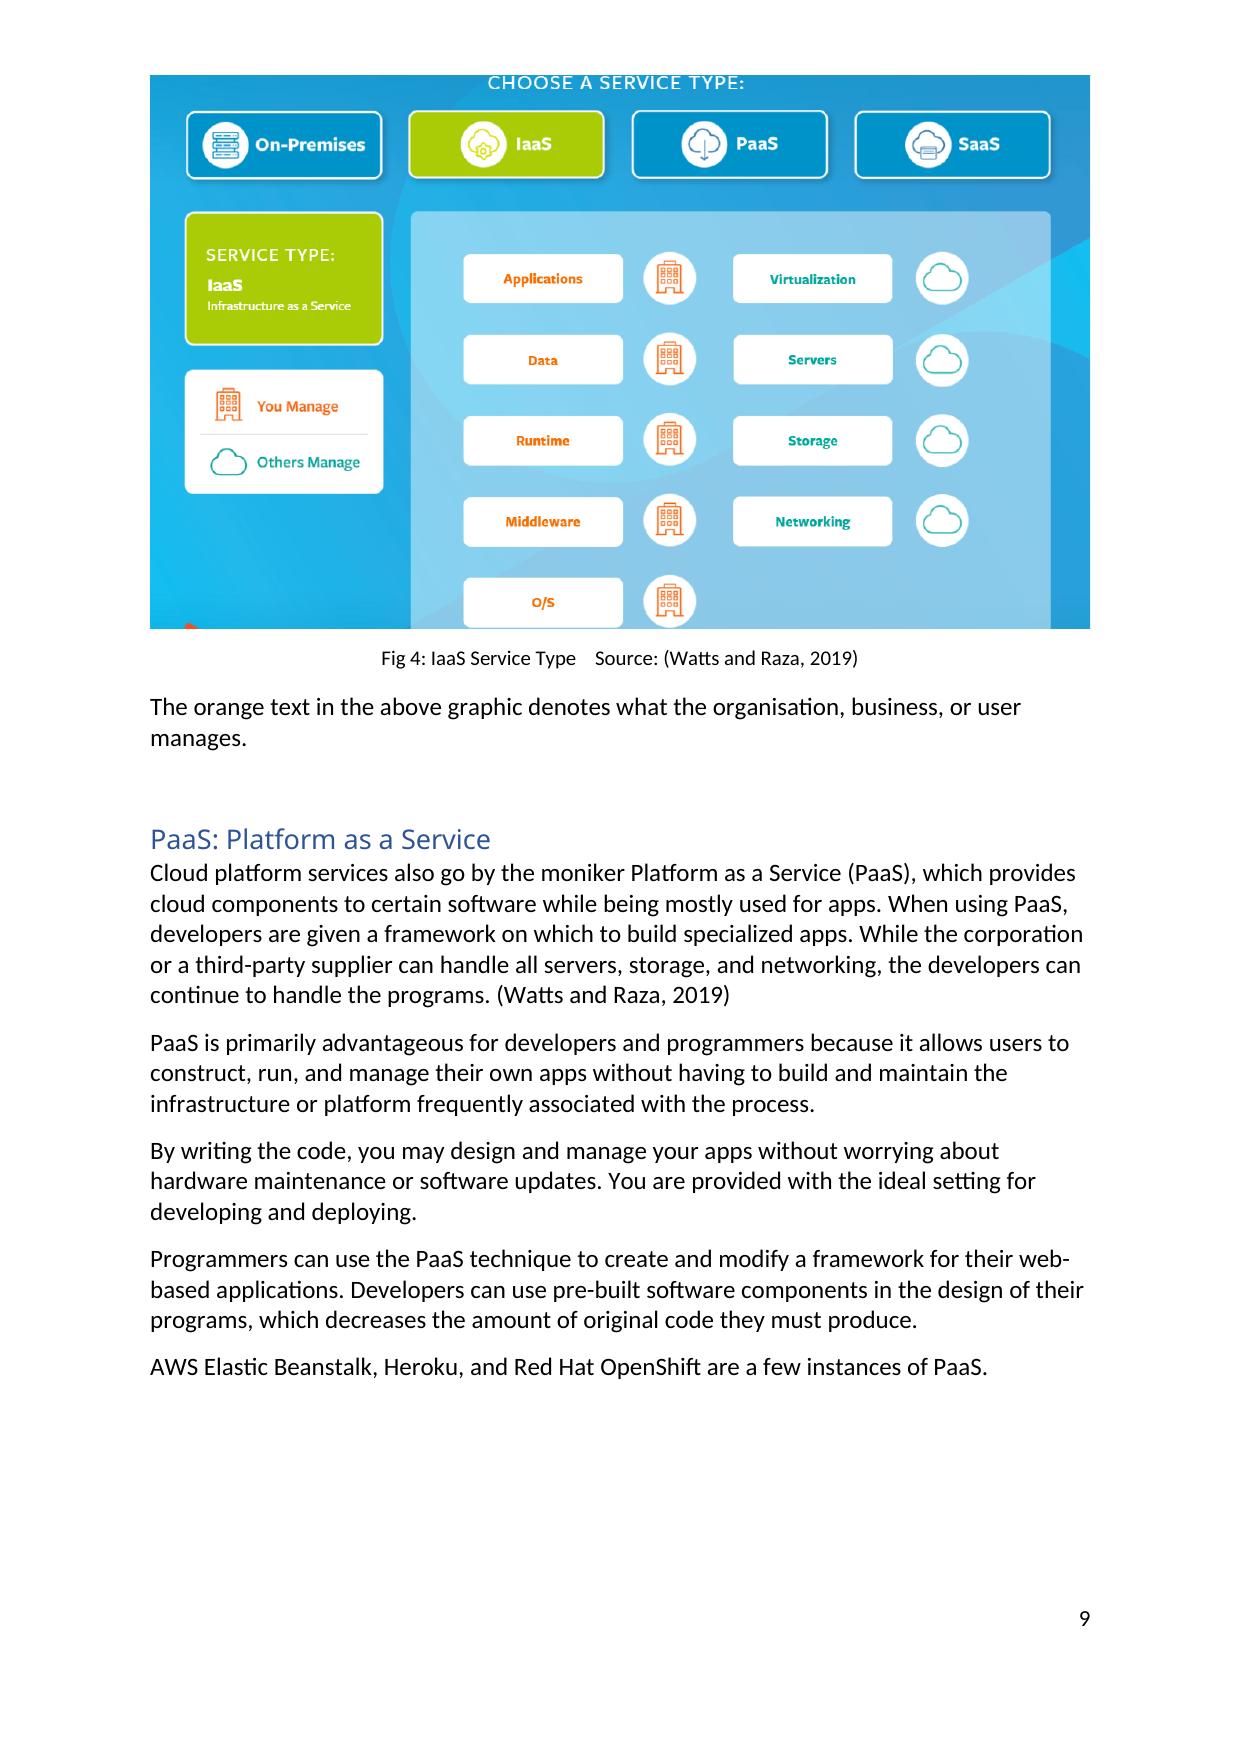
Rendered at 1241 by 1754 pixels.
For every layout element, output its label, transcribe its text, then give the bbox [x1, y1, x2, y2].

text Fig 4: IaaS Service Type Source: (Watts and Raza, 2019) [150, 645, 1090, 671]
text PaaS is primarily advantageous for developers and programmers because it allows users to construct, run, and manage their own apps without having to build and maintain the infrastructure or platform frequently associated with the process. [150, 1027, 1090, 1118]
text AWS Elastic Beanstalk, Heroku, and Red Hat OpenShift are a few instances of PaaS. [150, 1351, 1090, 1382]
text By writing the code, you may design and manage your apps without worrying about hardware maintenance or software updates. You are provided with the ideal setting for developing and deploying. [150, 1135, 1090, 1227]
text Programmers can use the PaaS technique to create and modify a framework for their web-based applications. Developers can use pre-built software components in the design of their programs, which decreases the amount of original code they must produce. [150, 1243, 1090, 1335]
text The orange text in the above graphic denotes what the organisation, business, or user manages. [150, 692, 1090, 753]
subtitle PaaS: Platform as a Service [150, 821, 1090, 857]
text Cloud platform services also go by the moniker Platform as a Service (PaaS), which provides cloud components to certain software while being mostly used for apps. When using PaaS, developers are given a framework on which to build specialized apps. While the corporation or a third-party supplier can handle all servers, storage, and networking, the developers can continue to handle the programs. (Watts and Raza, 2019) [150, 857, 1090, 1010]
